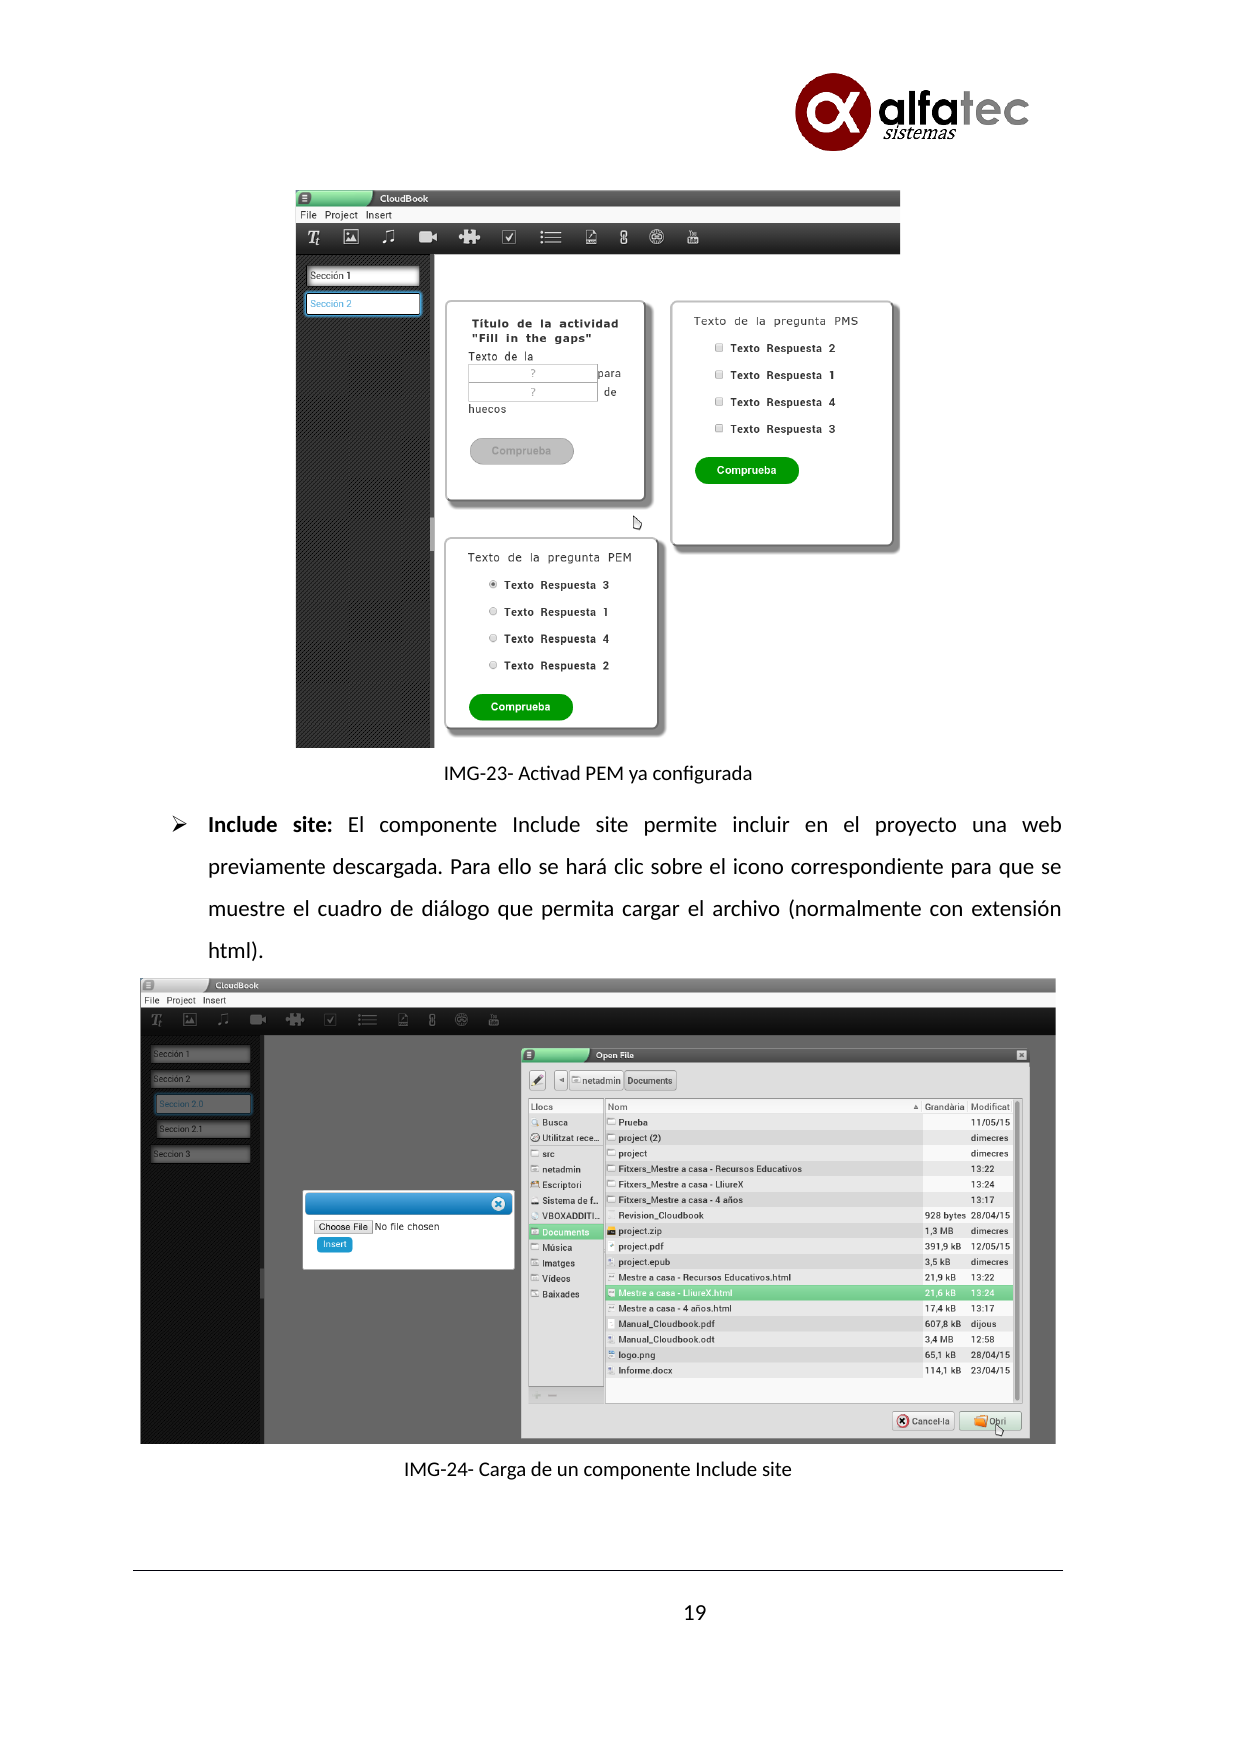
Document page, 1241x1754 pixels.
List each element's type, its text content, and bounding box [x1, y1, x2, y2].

picture [140, 978, 1056, 1444]
picture [795, 73, 1031, 151]
list Include site: El componente Include site permite incluir en el proyecto una web previamente descargada. Para ello se hará clic sobre el icono correspondiente para que se muestre el cuadro de diálogo que permita cargar el archivo (normalmente con extensión html). [170, 810, 1063, 964]
text IMG-24- Carga de un componente Include site [133, 991, 1063, 1481]
text IMG-23- Activad PEM ya configurada [133, 191, 1063, 785]
